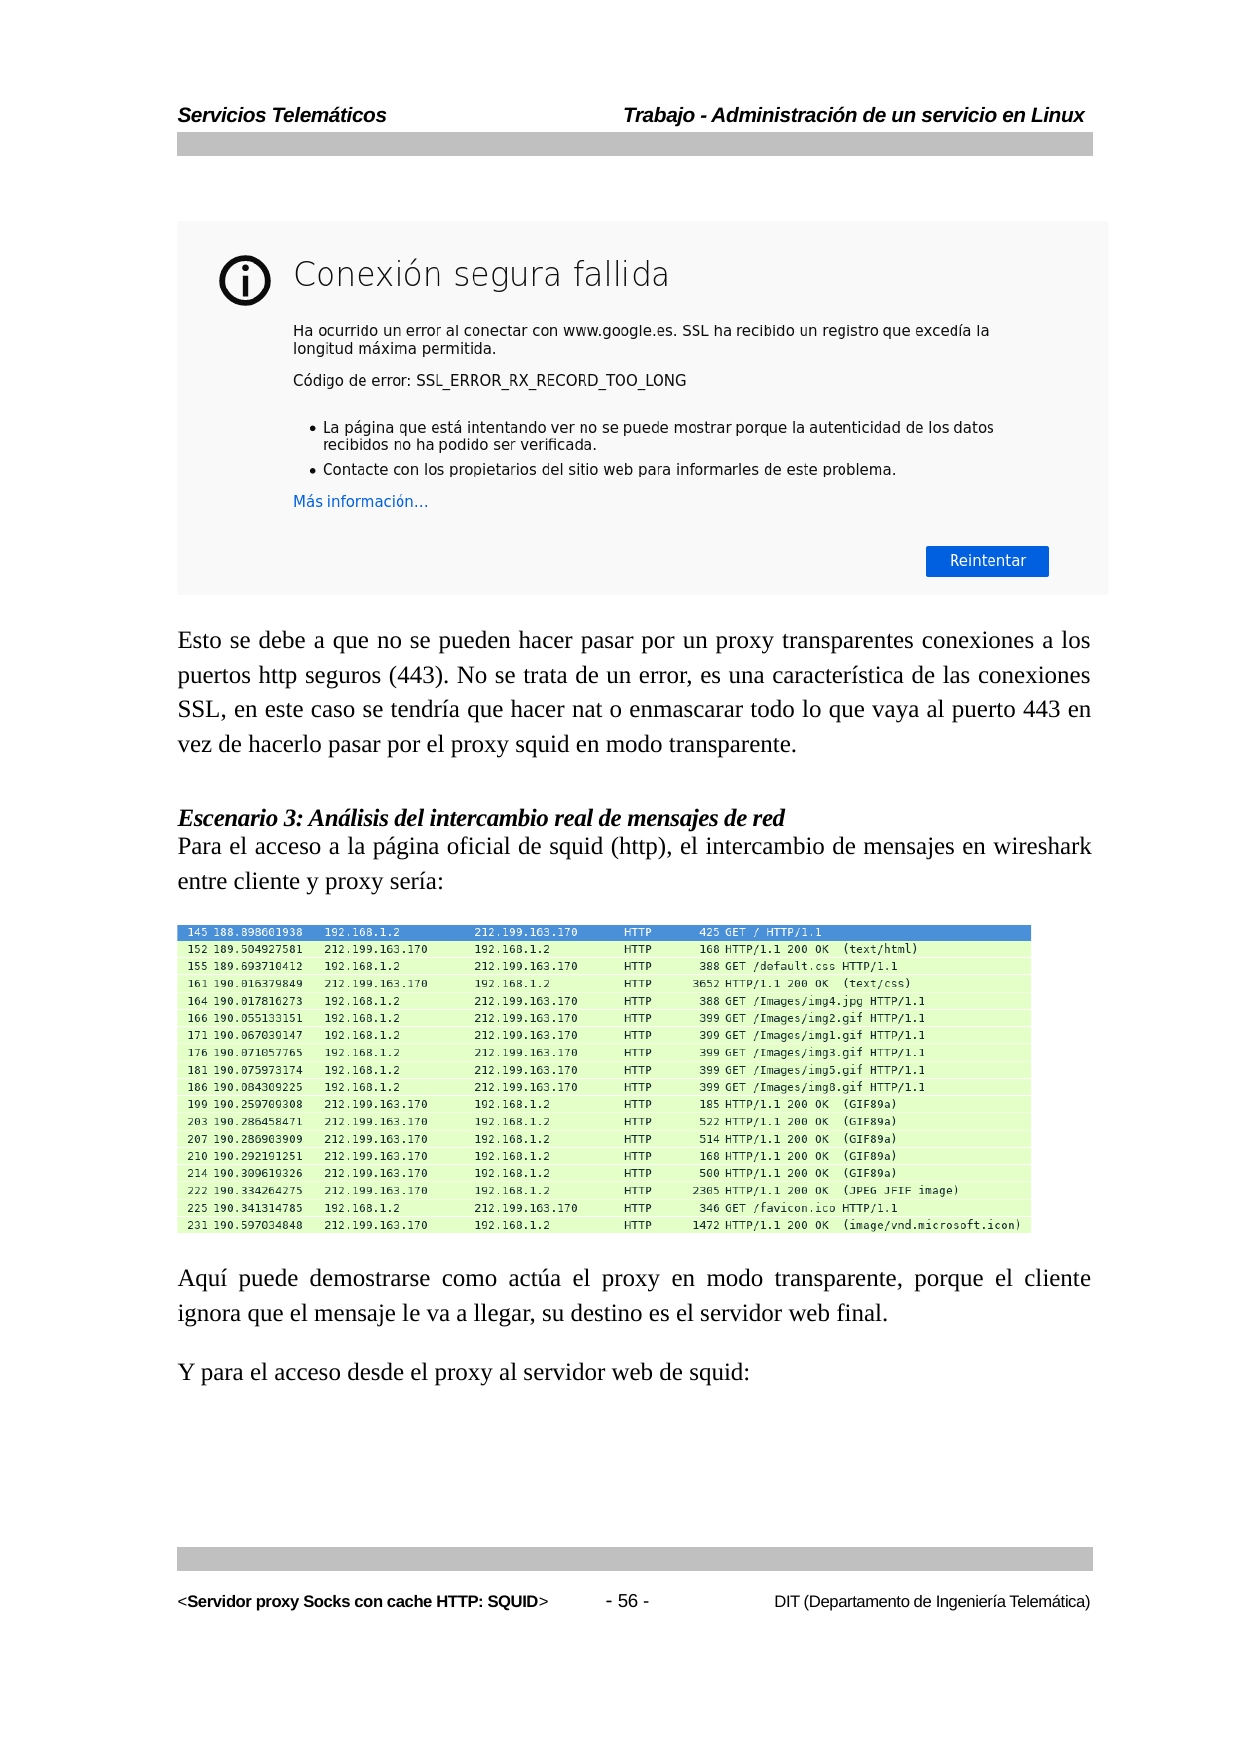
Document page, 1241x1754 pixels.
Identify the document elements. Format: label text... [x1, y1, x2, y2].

text Y para el acceso desde el proxy al servidor web de squid: [177, 1357, 1093, 1386]
text Para el acceso a la página oficial de squid (http), el intercambio de mensajes en wireshark entre cliente y proxy sería: [177, 831, 1093, 895]
text Aquí puede demostrarse como actúa el proxy en modo transparente, porque el cliente ignora que el mensaje le va a llegar, su destino es el servidor web final. [177, 1263, 1093, 1327]
list Escenario 3: Análisis del intercambio real de mensajes de red [177, 803, 1093, 831]
text Esto se debe a que no se pueden hacer pasar por un proxy transparentes conexiones a los puertos http seguros (443). No se trata de un error, es una característica de las conexiones SSL, en este caso se tendría que hacer nat o enmascarar todo lo que vaya al puerto 443 en vez de hacerlo pasar por el proxy squid en modo transparente. [177, 625, 1093, 757]
